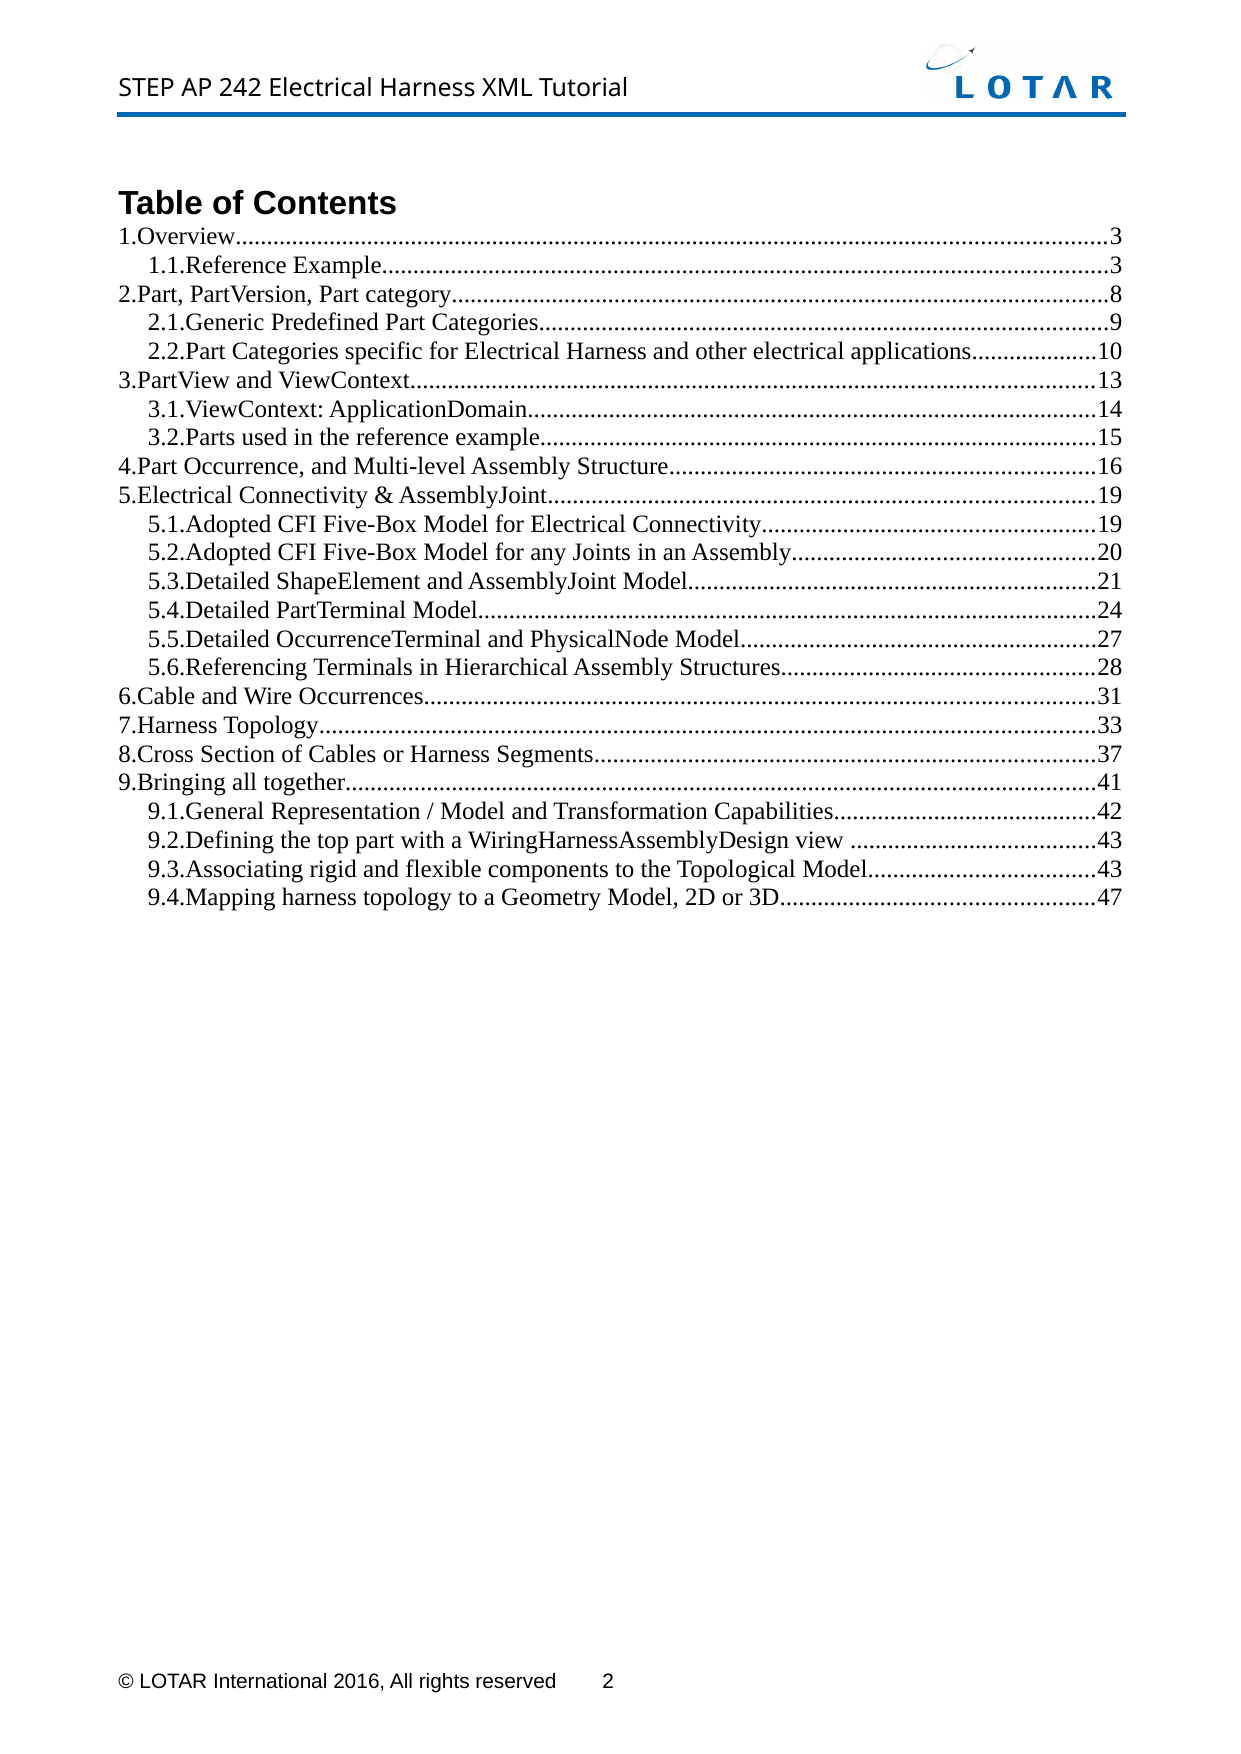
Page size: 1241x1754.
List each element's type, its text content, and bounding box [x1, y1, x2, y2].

text 8.Cross Section of Cables or Harness Segments 37 [118, 739, 1122, 767]
text 5.Electrical Connectivity & AssemblyJoint 19 [118, 480, 1122, 509]
text 9.4.Mapping harness topology to a Geometry Model, 2D or 3D 47 [148, 882, 1122, 911]
text 9.1.General Representation / Model and Transformation Capabilities 42 [148, 796, 1122, 825]
text 9.Bringing all together 41 [118, 767, 1122, 796]
text 6.Cable and Wire Occurrences 31 [118, 681, 1122, 710]
text 5.6.Referencing Terminals in Hierarchical Assembly Structures 28 [148, 652, 1122, 681]
text 5.3.Detailed ShapeElement and AssemblyJoint Model 21 [148, 566, 1122, 595]
text 1.1.Reference Example 3 [148, 250, 1122, 279]
text 2.1.Generic Predefined Part Categories 9 [148, 307, 1122, 336]
text 9.3.Associating rigid and flexible components to the Topological Model 43 [148, 854, 1122, 882]
text 9.2.Defining the top part with a WiringHarnessAssemblyDesign view 43 [148, 825, 1122, 854]
text 1.Overview 3 [118, 221, 1122, 250]
text 7.Harness Topology 33 [118, 710, 1122, 739]
text 2.2.Part Categories specific for Electrical Harness and other electrical applications 10 [148, 336, 1122, 365]
text 5.2.Adopted CFI Five-Box Model for any Joints in an Assembly 20 [148, 537, 1122, 566]
text 3.PartView and ViewContext 13 [118, 365, 1122, 394]
text 5.5.Detailed OccurrenceTerminal and PhysicalNode Model 27 [148, 624, 1122, 652]
text 2.Part, PartVersion, Part category 8 [118, 279, 1122, 307]
text 3.1.ViewContext: ApplicationDomain 14 [148, 394, 1122, 422]
subtitle Table of Contents [118, 183, 1122, 221]
text 5.4.Detailed PartTerminal Model 24 [148, 595, 1122, 624]
text 3.2.Parts used in the reference example 15 [148, 422, 1122, 451]
text 4.Part Occurrence, and Multi-level Assembly Structure 16 [118, 451, 1122, 480]
text 5.1.Adopted CFI Five-Box Model for Electrical Connectivity 19 [148, 509, 1122, 537]
